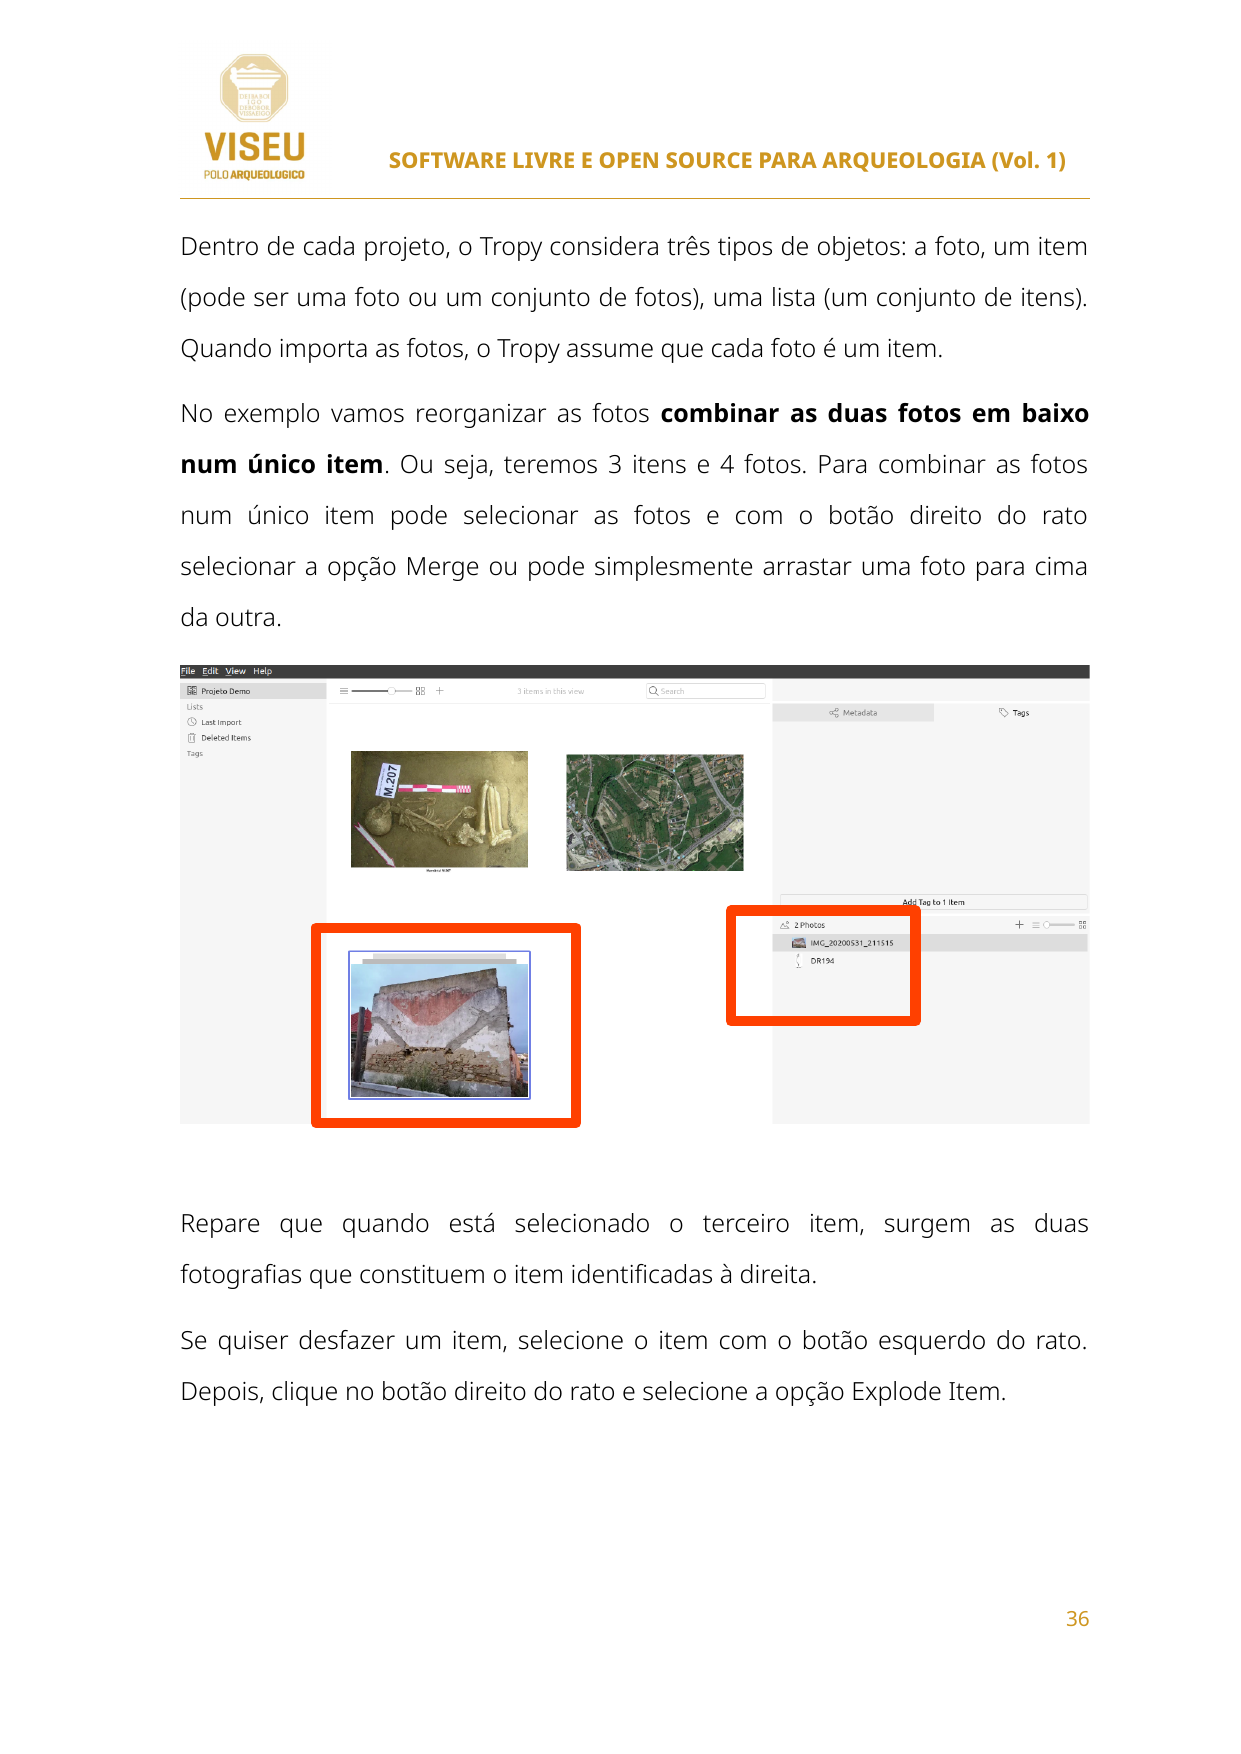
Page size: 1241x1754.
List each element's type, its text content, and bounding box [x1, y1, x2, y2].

subtitle Se quiser desfazer um item, selecione o item com o botão esquerdo do rato. Depois, clique no botão direito do rato e selecione a opção Explode Item. [180, 1322, 1090, 1408]
picture [321, 933, 571, 1118]
subtitle No exemplo vamos reorganizar as fotos combinar as duas fotos em baixo num único item. Ou seja, teremos 3 itens e 4 fotos. Para combinar as fotos num único item pode selecionar as fotos e com o botão direito do rato selecionar a opção Merge ou pode simplesmente arrastar uma foto para cima da outra. [180, 396, 1090, 634]
subtitle Repare que quando está selecionado o terceiro item, surgem as duas fotografias que constituem o item identificadas à direita. [180, 1206, 1090, 1291]
subtitle Dentro de cada projeto, o Tropy considera três tipos de objetos: a foto, um item (pode ser uma foto ou um conjunto de fotos), uma lista (um conjunto de itens). Quando importa as fotos, o Tropy assume que cada foto é um item. [180, 228, 1090, 364]
picture [180, 665, 1090, 1124]
